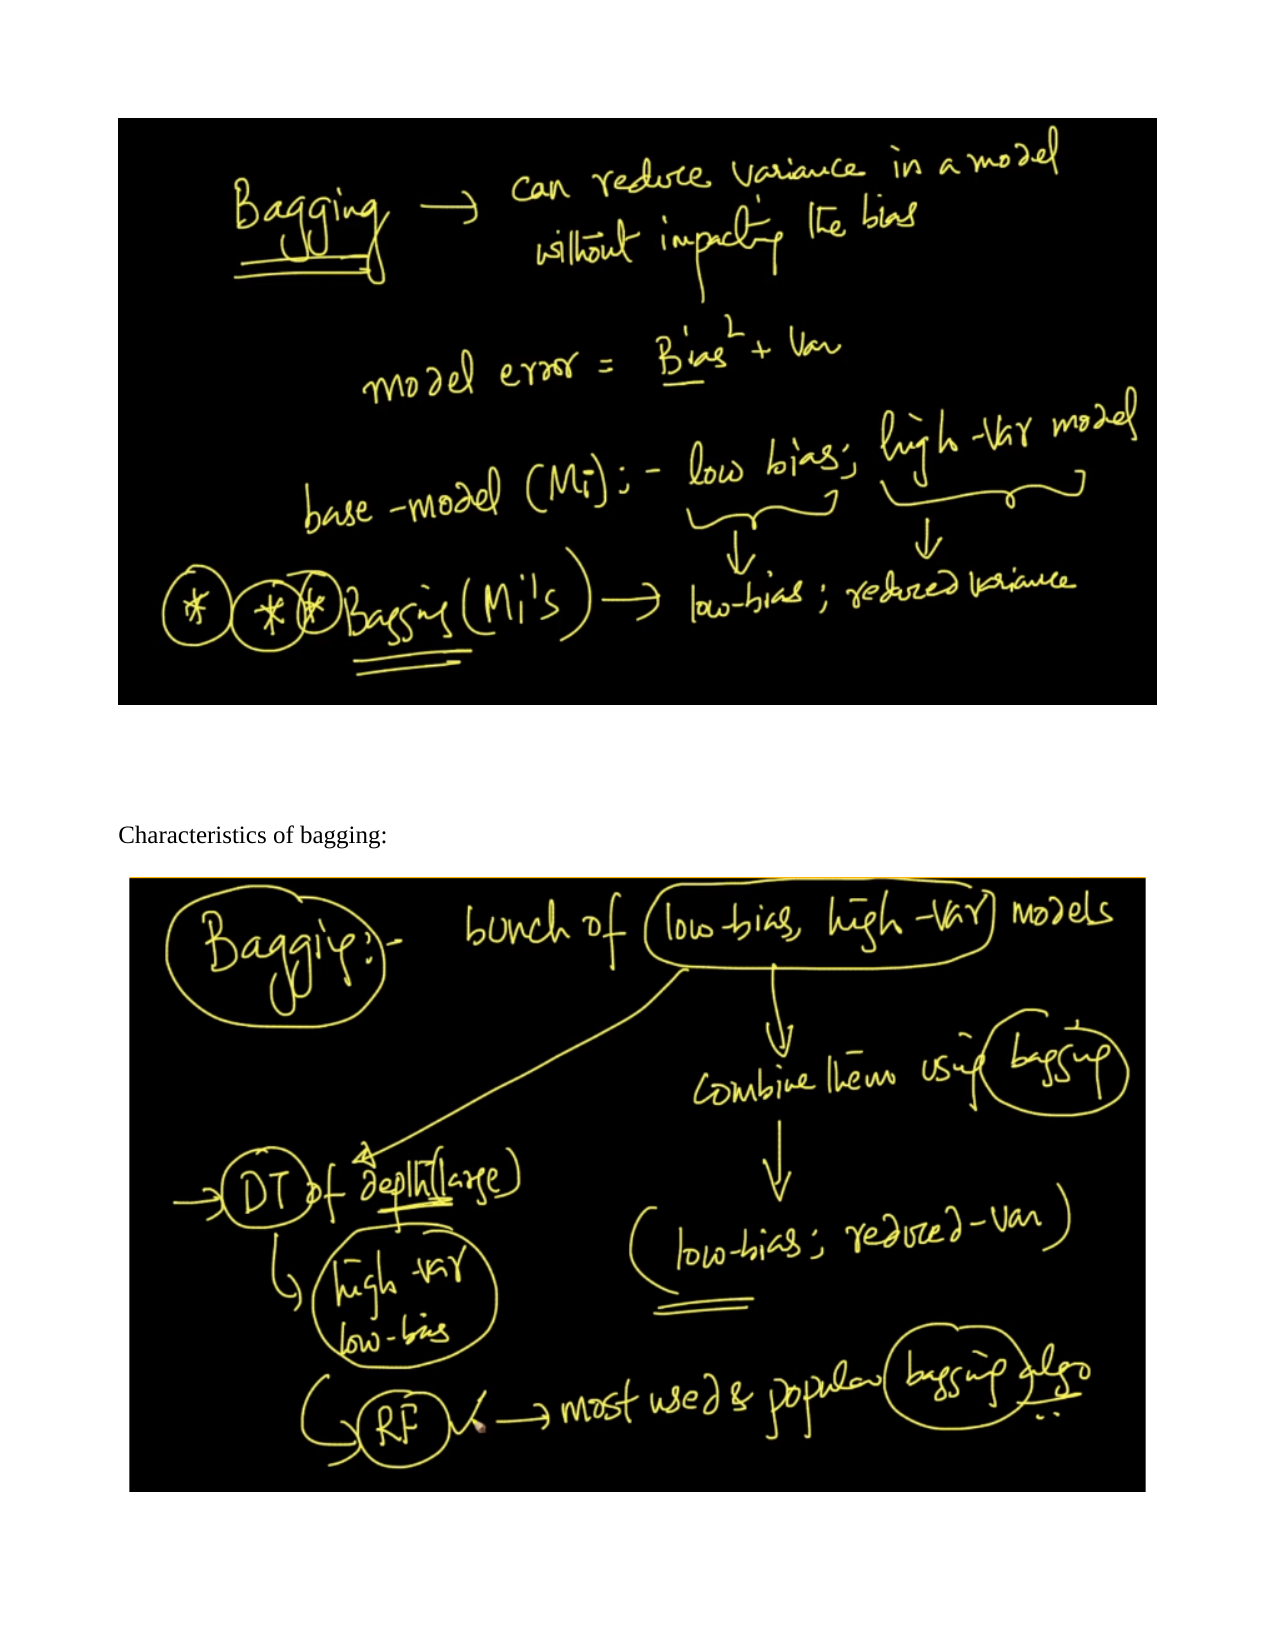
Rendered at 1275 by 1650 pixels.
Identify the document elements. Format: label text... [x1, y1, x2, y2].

picture [129, 877, 1146, 1492]
text Characteristics of bagging: [118, 820, 1157, 849]
picture [118, 118, 1157, 705]
